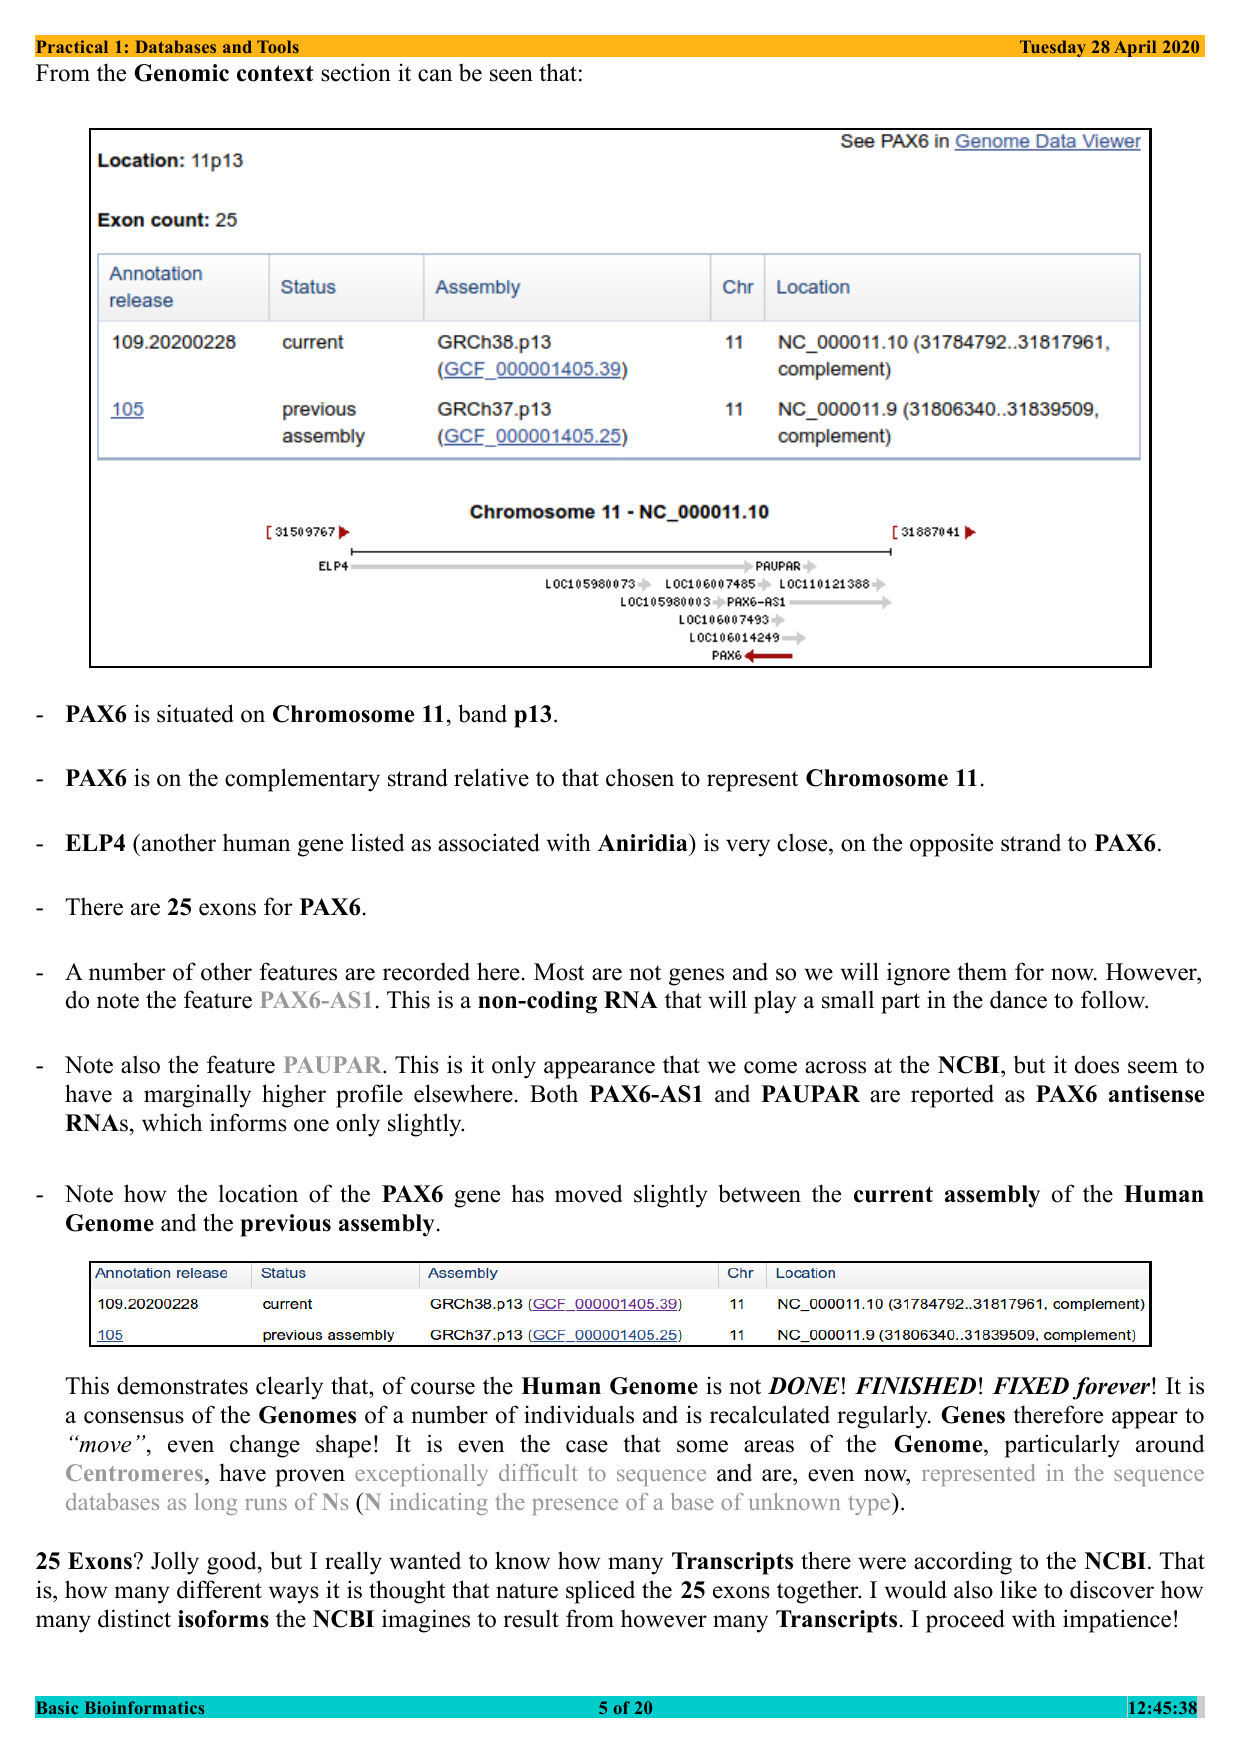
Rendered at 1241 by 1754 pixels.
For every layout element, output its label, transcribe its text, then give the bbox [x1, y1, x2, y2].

text - Note also the feature PAUPAR. This is it only appearance that we come across at the NCBI, but it does seem to have a marginally higher profile elsewhere. Both PAX6-AS1 and PAUPAR are reported as PAX6 antisense RNAs, which informs one only slightly. [35, 1050, 1205, 1137]
text - A number of other features are recorded here. Most are not genes and so we will ignore them for now. However, do note the feature PAX6-AS1. This is a non-coding RNA that will play a small part in the dance to follow. [35, 956, 1205, 1014]
text This demonstrates clearly that, of course the Human Genome is not DONE! FINISHED! FIXED forever! It is a consensus of the Genomes of a number of individuals and is recalculated regularly. Genes therefore appear to “move”, even change shape! It is even the case that some areas of the Genome, particularly around Centromeres, have proven exceptionally difficult to sequence and are, even now, represented in the sequence databases as long runs of Ns (N indicating the presence of a base of unknown type). [35, 1262, 1205, 1516]
text From the Genomic context section it can be seen that: [35, 57, 1205, 87]
picture [91, 130, 1149, 666]
text - ELP4 (another human gene listed as associated with Aniridia) is very close, on the opposite strand to PAX6. [35, 827, 1205, 856]
text - There are 25 exons for PAX6. [35, 892, 1205, 921]
text - PAX6 is situated on Chromosome 11, band p13. [35, 698, 1205, 727]
text 25 Exons? Jolly good, but I really wanted to know how many Transcripts there were according to the NCBI. That is, how many different ways it is thought that nature spliced the 25 exons together. I would also like to discover how many distinct isoforms the NCBI imagines to result from however many Transcripts. I proceed with impatience! [35, 1546, 1205, 1633]
text - Note how the location of the PAX6 gene has moved slightly between the current assembly of the Human Genome and the previous assembly. [35, 1178, 1205, 1237]
text - PAX6 is on the complementary strand relative to that chosen to represent Chromosome 11. [35, 763, 1205, 792]
picture [91, 1263, 1149, 1345]
